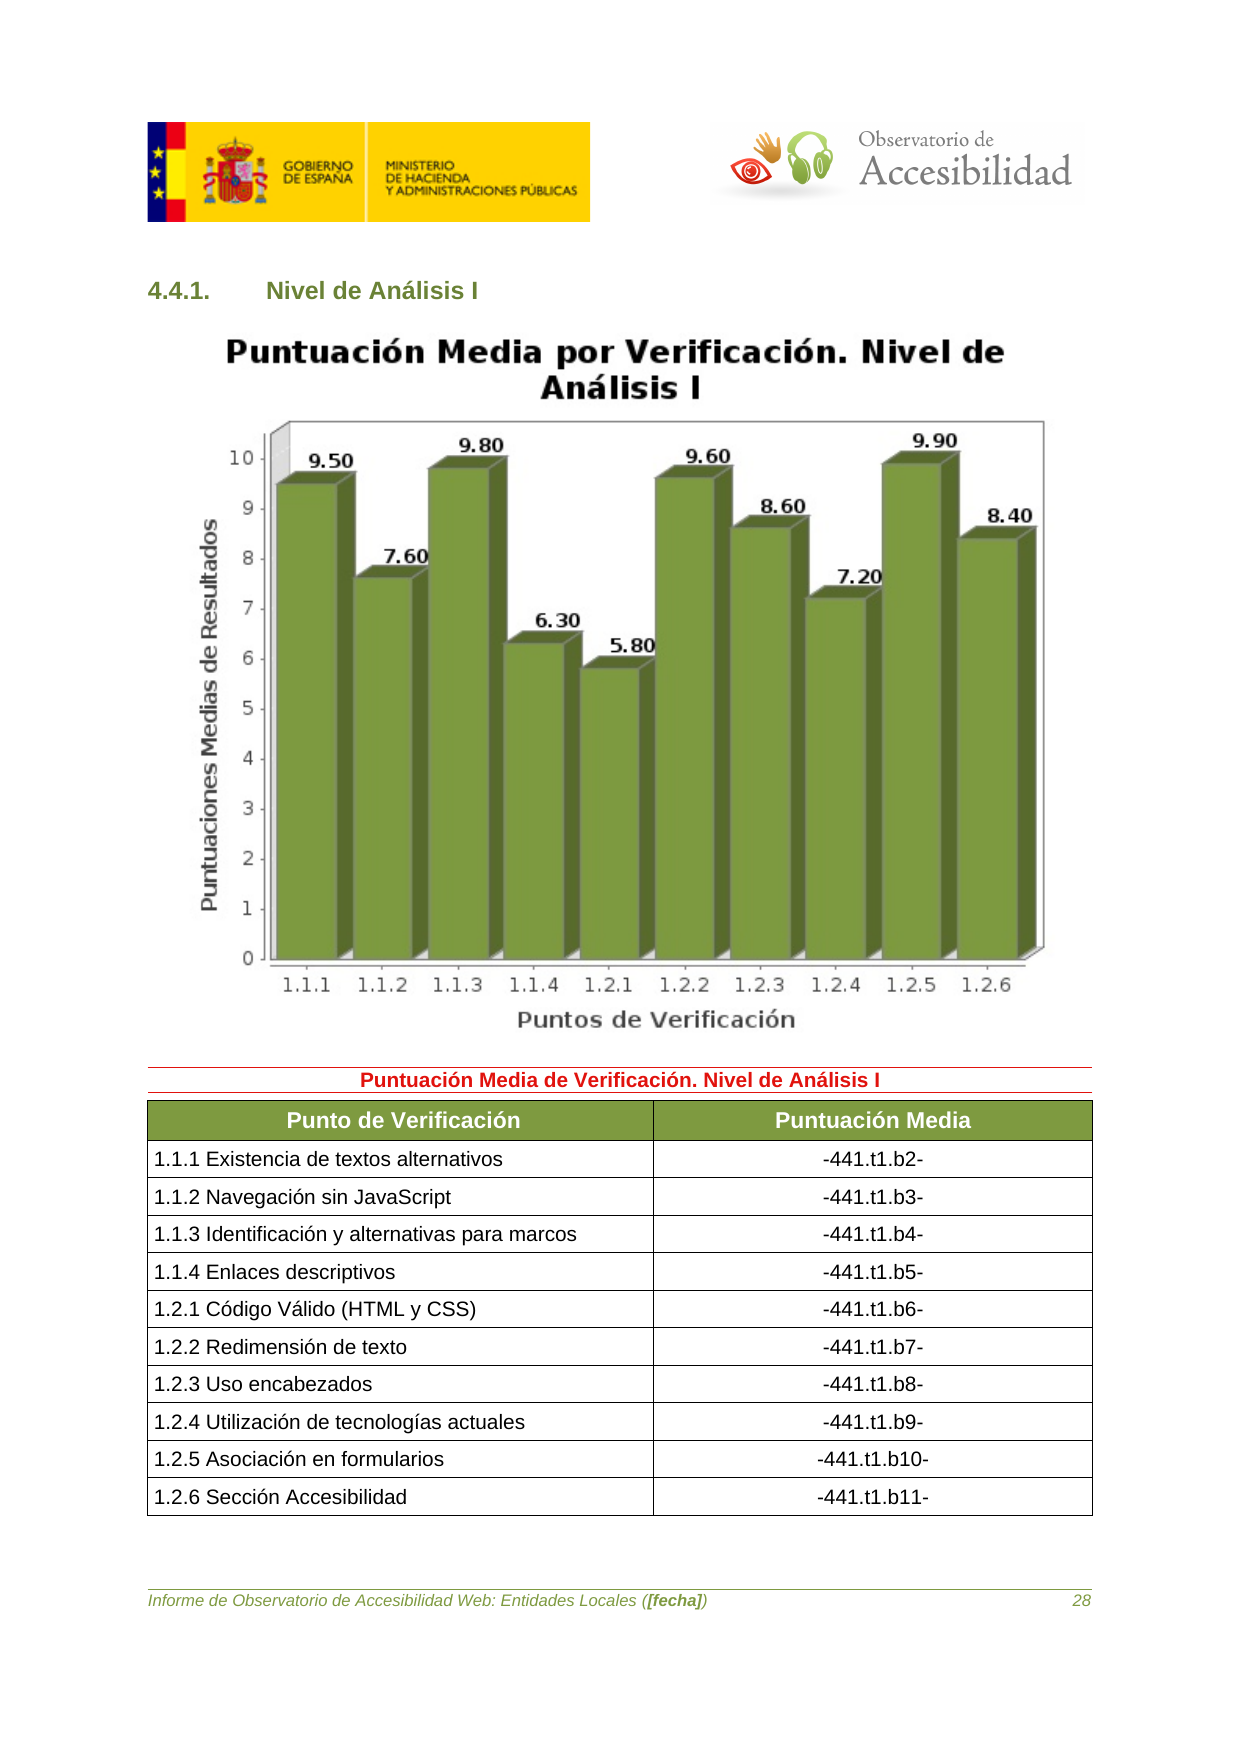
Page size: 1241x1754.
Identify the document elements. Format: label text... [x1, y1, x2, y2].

subtitle Nivel de Análisis I [148, 276, 1092, 304]
table_cell 1.1.4 Enlaces descriptivos [148, 1253, 653, 1290]
table_cell 1.2.5 Asociación en formularios [148, 1441, 653, 1477]
table_cell -441.t1.b5- [654, 1253, 1092, 1290]
table_cell -441.t1.b8- [654, 1366, 1092, 1402]
table_header Puntuación Media [654, 1101, 1092, 1140]
table_cell 1.2.6 Sección Accesibilidad [148, 1478, 653, 1515]
table_cell -441.t1.b7- [654, 1328, 1092, 1365]
table_cell -441.t1.b3- [654, 1178, 1092, 1215]
table_cell -441.t1.b4- [654, 1216, 1092, 1252]
table_cell -441.t1.b11- [654, 1478, 1092, 1515]
text Puntuación Media de Verificación. Nivel de Análisis I [148, 1068, 1092, 1092]
table_cell -441.t1.b9- [654, 1403, 1092, 1440]
table_cell 1.2.3 Uso encabezados [148, 1366, 653, 1402]
table_cell 1.1.3 Identificación y alternativas para marcos [148, 1216, 653, 1252]
table_cell -441.t1.b6- [654, 1291, 1092, 1327]
table_cell -441.t1.b10- [654, 1441, 1092, 1477]
table_cell 1.2.4 Utilización de tecnologías actuales [148, 1403, 653, 1440]
picture [147, 122, 591, 222]
table_cell -441.t1.b2- [654, 1141, 1092, 1177]
table_cell 1.2.1 Código Válido (HTML y CSS) [148, 1291, 653, 1327]
picture [710, 122, 1086, 205]
table_cell 1.1.2 Navegación sin JavaScript [148, 1178, 653, 1215]
table_header Punto de Verificación [148, 1101, 653, 1140]
table_cell 1.2.2 Redimensión de texto [148, 1328, 653, 1365]
table_cell 1.1.1 Existencia de textos alternativos [148, 1141, 653, 1177]
picture [178, 332, 1062, 1042]
